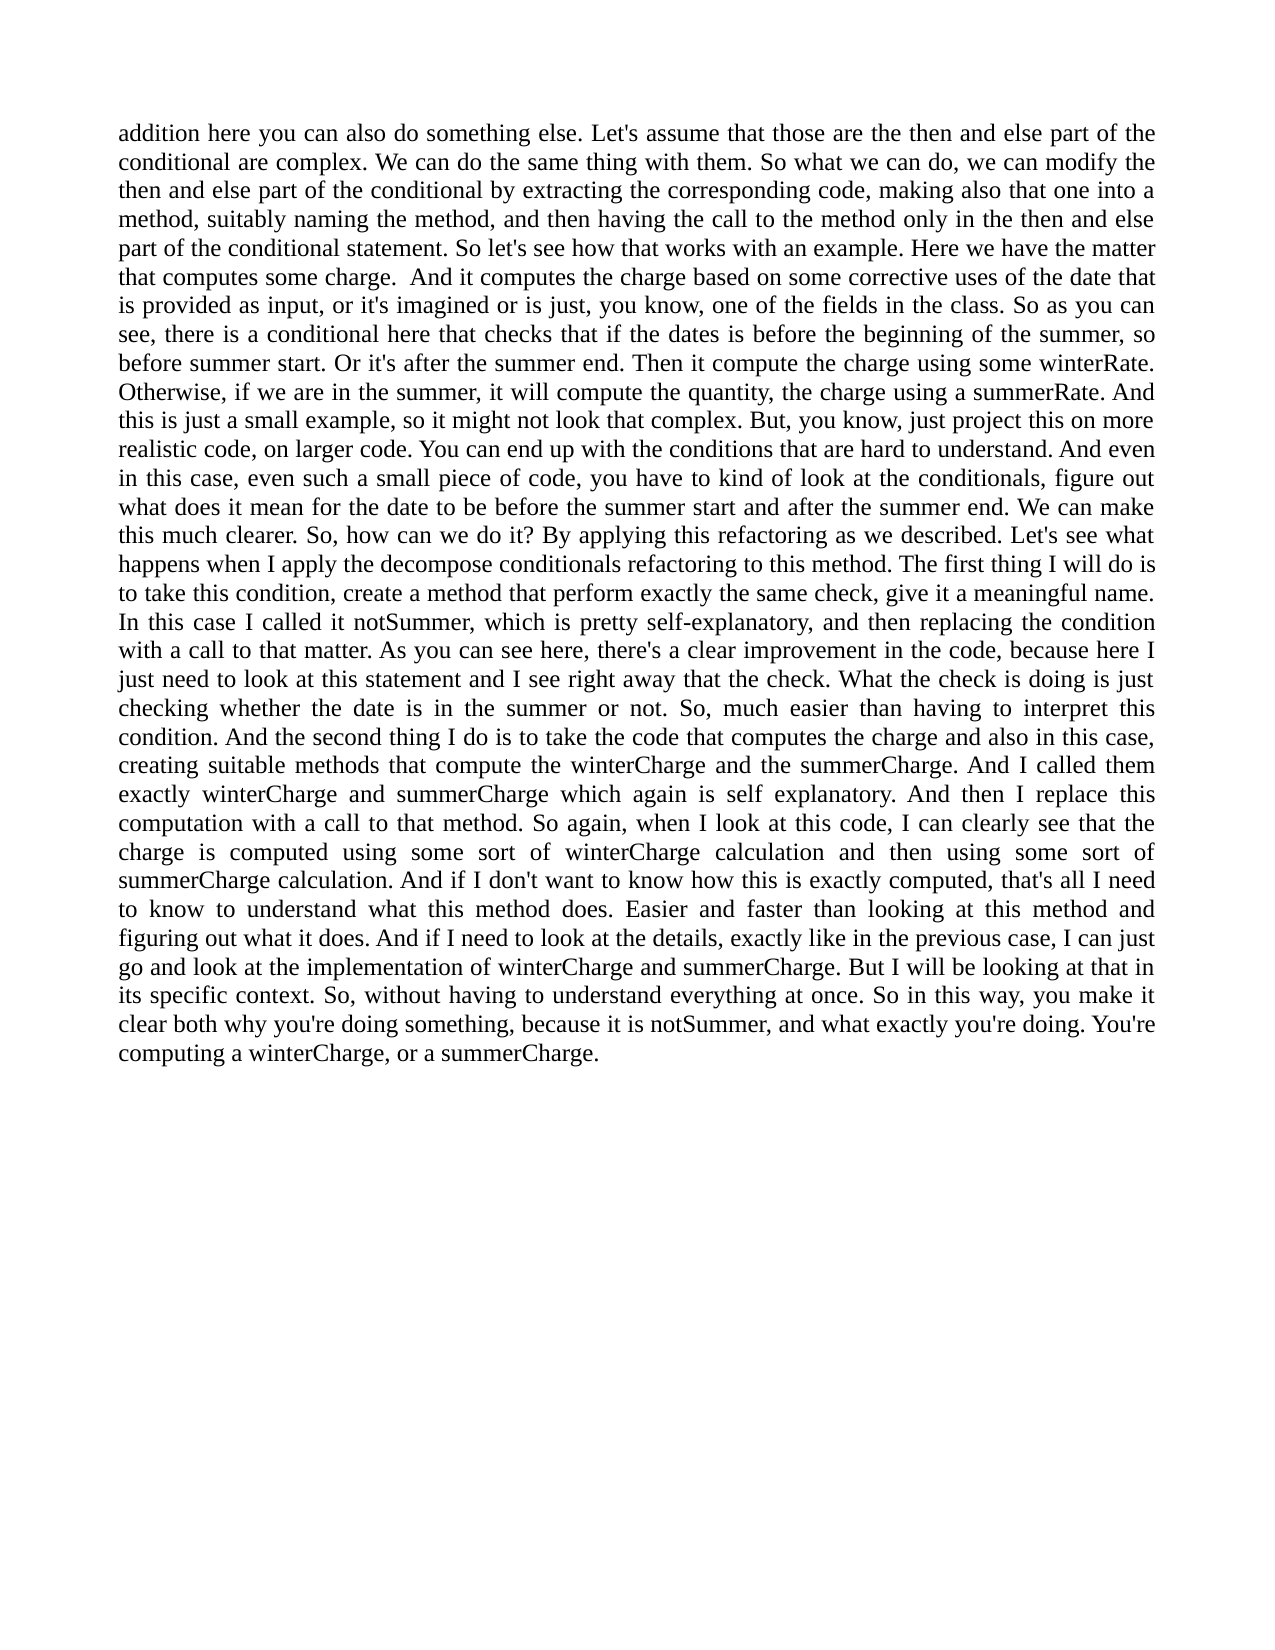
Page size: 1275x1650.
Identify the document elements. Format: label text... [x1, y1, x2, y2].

text addition here you can also do something else. Let's assume that those are the then and else part of the conditional are complex. We can do the same thing with them. So what we can do, we can modify the then and else part of the conditional by extracting the corresponding code, making also that one into a method, suitably naming the method, and then having the call to the method only in the then and else part of the conditional statement. So let's see how that works with an example. Here we have the matter that computes some charge. And it computes the charge based on some corrective uses of the date that is provided as input, or it's imagined or is just, you know, one of the fields in the class. So as you can see, there is a conditional here that checks that if the dates is before the beginning of the summer, so before summer start. Or it's after the summer end. Then it compute the charge using some winterRate. Otherwise, if we are in the summer, it will compute the quantity, the charge using a summerRate. And this is just a small example, so it might not look that complex. But, you know, just project this on more realistic code, on larger code. You can end up with the conditions that are hard to understand. And even in this case, even such a small piece of code, you have to kind of look at the conditionals, figure out what does it mean for the date to be before the summer start and after the summer end. We can make this much clearer. So, how can we do it? By applying this refactoring as we described. Let's see what happens when I apply the decompose conditionals refactoring to this method. The first thing I will do is to take this condition, create a method that perform exactly the same check, give it a meaningful name. In this case I called it notSummer, which is pretty self-explanatory, and then replacing the condition with a call to that matter. As you can see here, there's a clear improvement in the code, because here I just need to look at this statement and I see right away that the check. What the check is doing is just checking whether the date is in the summer or not. So, much easier than having to interpret this condition. And the second thing I do is to take the code that computes the charge and also in this case, creating suitable methods that compute the winterCharge and the summerCharge. And I called them exactly winterCharge and summerCharge which again is self explanatory. And then I replace this computation with a call to that method. So again, when I look at this code, I can clearly see that the charge is computed using some sort of winterCharge calculation and then using some sort of summerCharge calculation. And if I don't want to know how this is exactly computed, that's all I need to know to understand what this method does. Easier and faster than looking at this method and figuring out what it does. And if I need to look at the details, exactly like in the previous case, I can just go and look at the implementation of winterCharge and summerCharge. But I will be looking at that in its specific context. So, without having to understand everything at once. So in this way, you make it clear both why you're doing something, because it is notSummer, and what exactly you're doing. You're computing a winterCharge, or a summerCharge. [118, 118, 1157, 1067]
